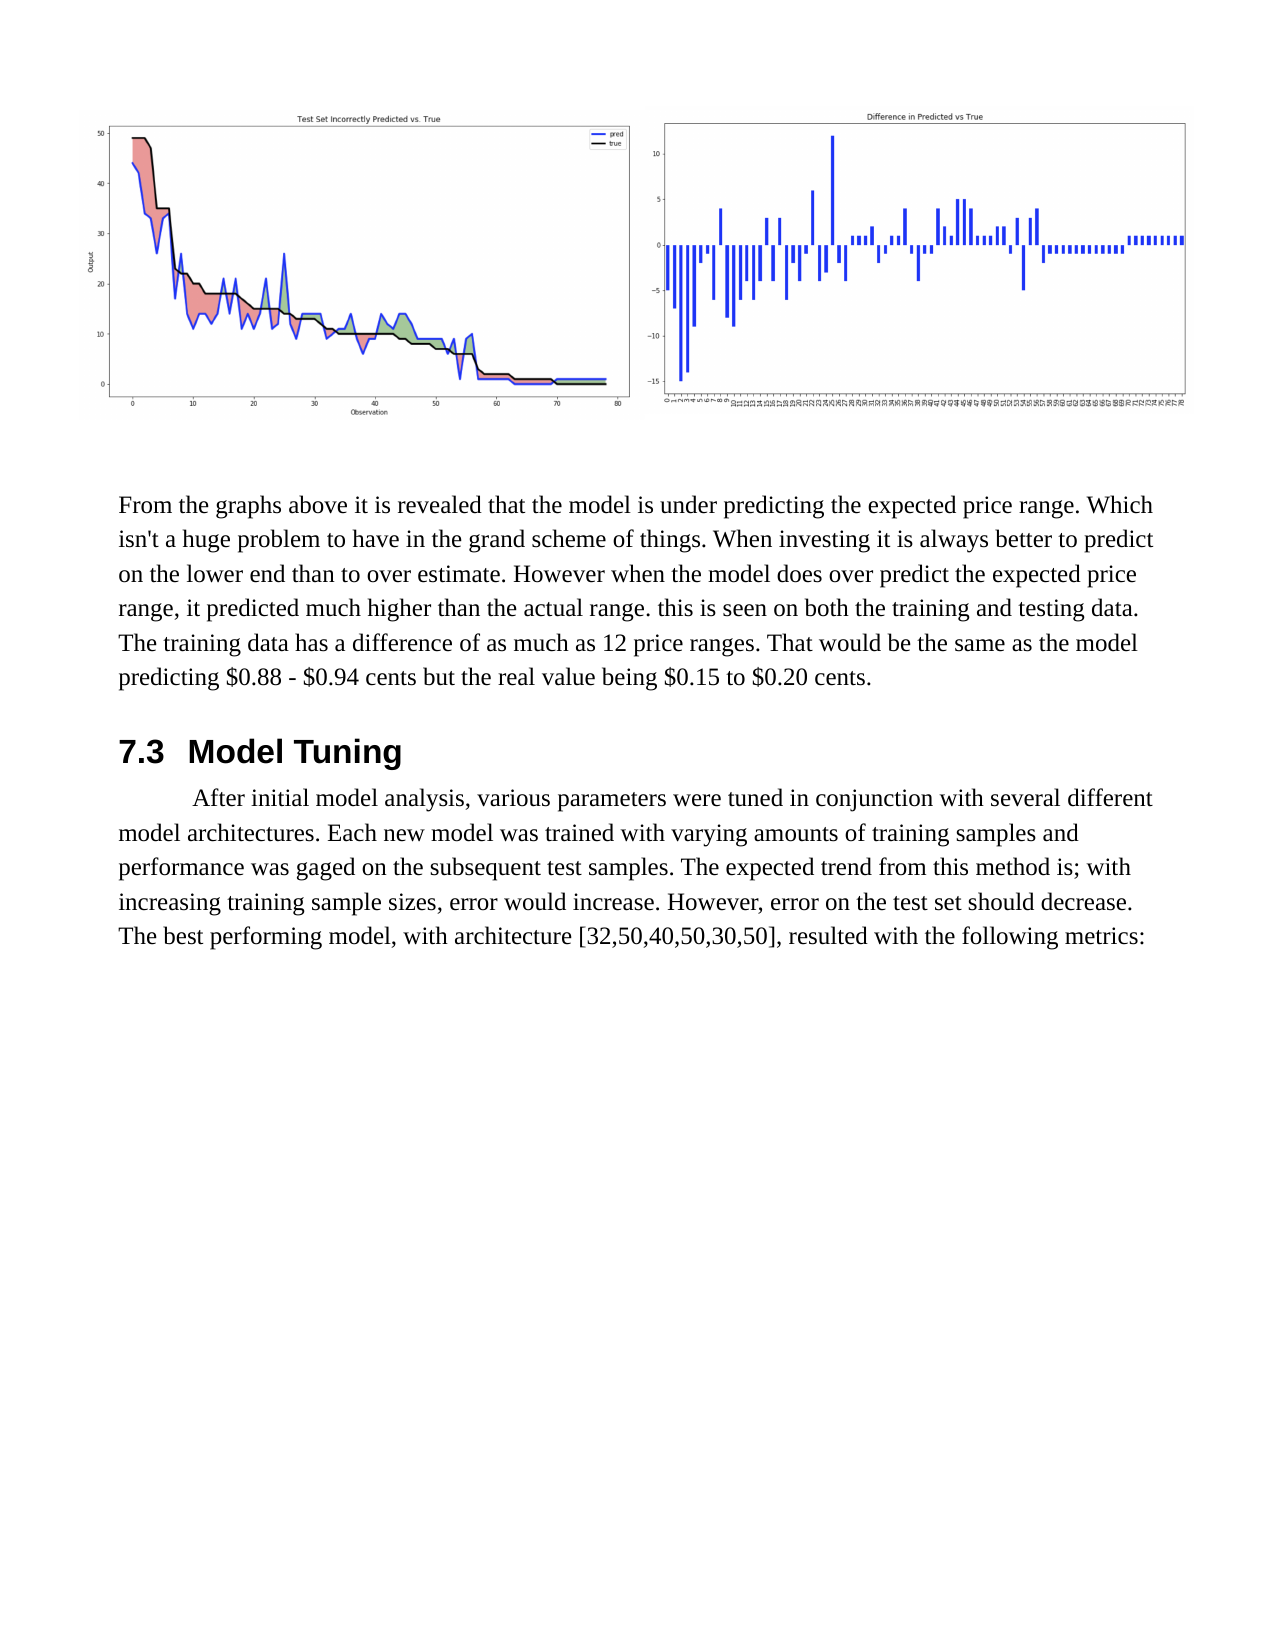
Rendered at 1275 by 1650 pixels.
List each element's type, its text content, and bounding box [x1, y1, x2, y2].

text After initial model analysis, various parameters were tuned in conjunction with several different model architectures. Each new model was trained with varying amounts of training samples and performance was gaged on the subsequent test samples. The expected trend from this method is; with increasing training sample sizes, error would increase. However, error on the test set should decrease. The best performing model, with architecture [32,50,40,50,30,50], resulted with the following metrics: [118, 783, 1157, 950]
subtitle Model Tuning [118, 732, 1157, 771]
text From the graphs above it is revealed that the model is under predicting the expected price range. Which isn't a huge problem to have in the grand scheme of things. When investing it is always better to predict on the lower end than to over estimate. However when the model does over predict the expected price range, it predicted much higher than the actual range. this is seen on both the training and testing data. The training data has a difference of as much as 12 price ranges. That would be the same as the model predicting $0.88 - $0.94 cents but the real value being $0.15 to $0.20 cents. [118, 490, 1157, 691]
picture [79, 106, 1194, 420]
